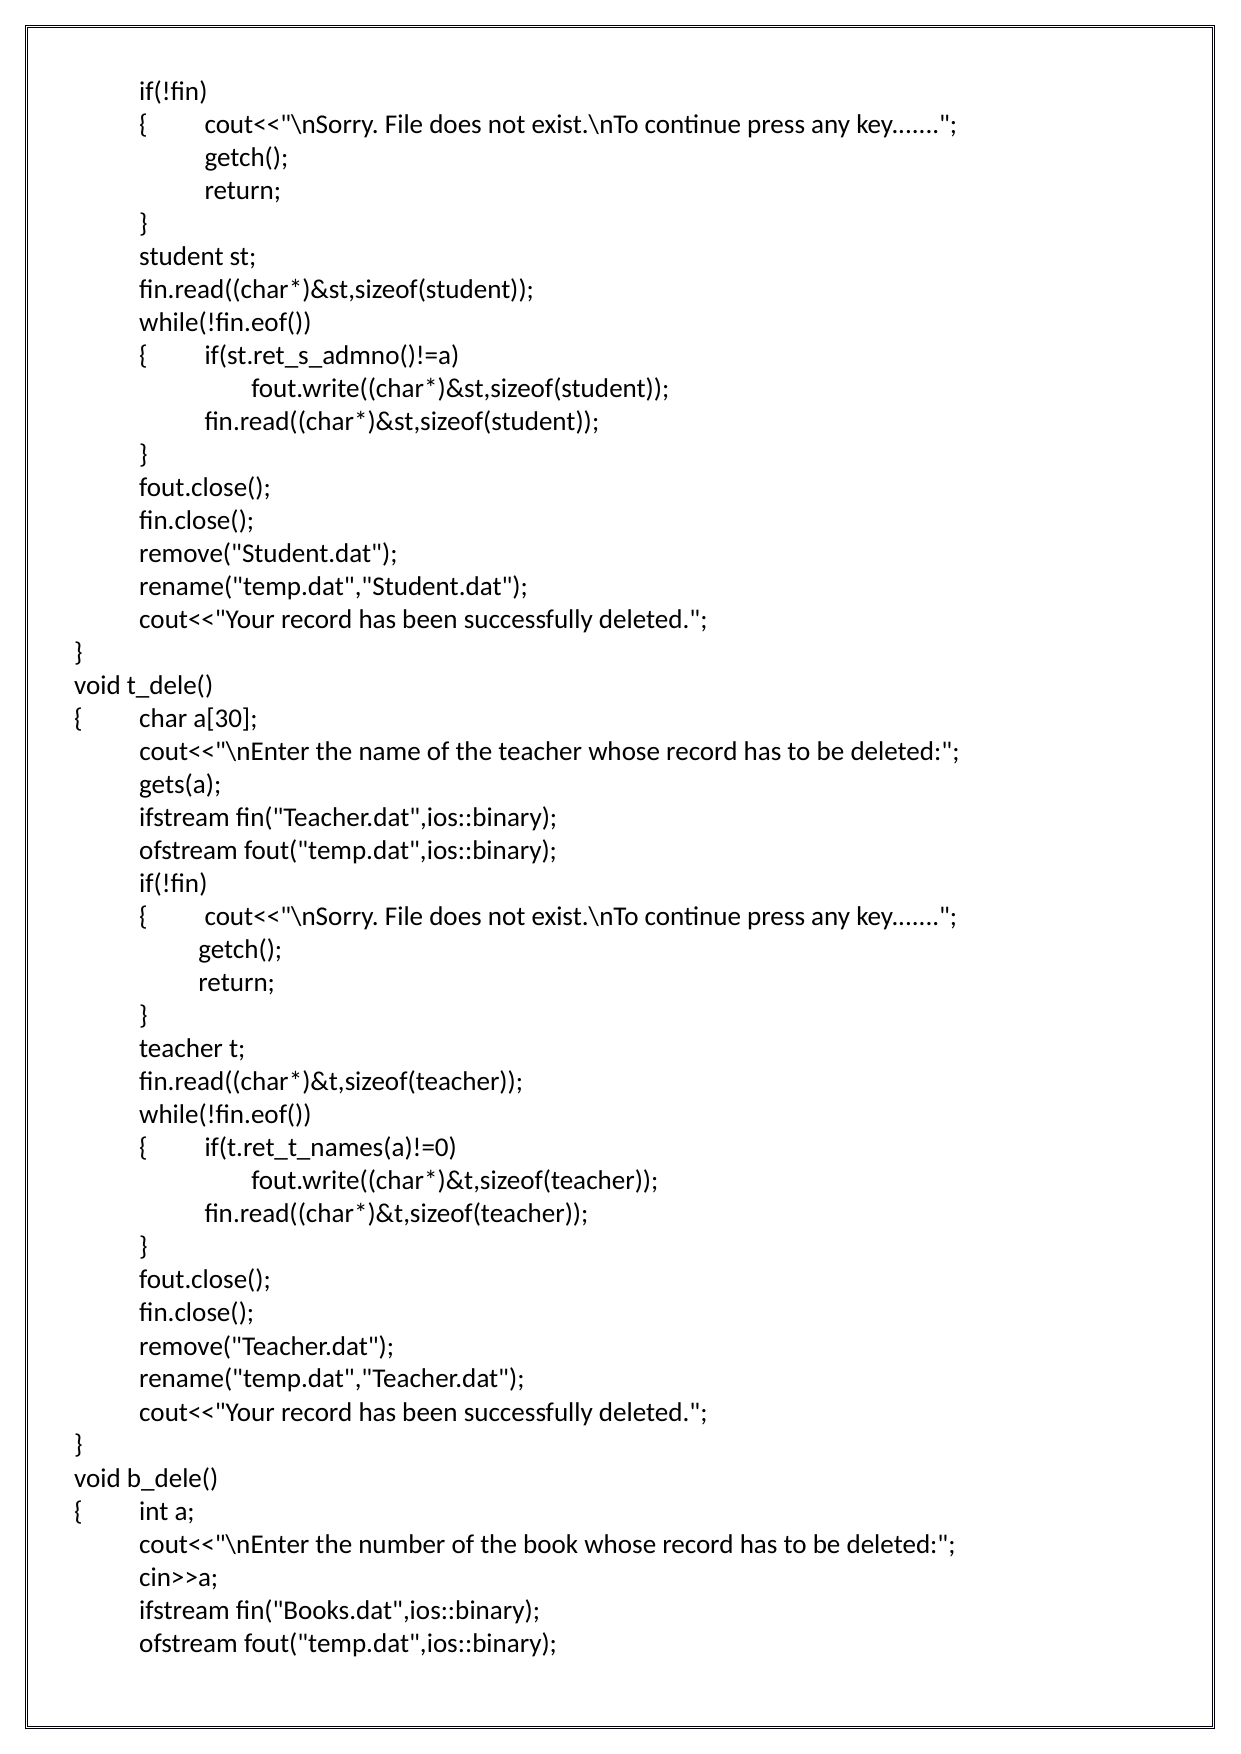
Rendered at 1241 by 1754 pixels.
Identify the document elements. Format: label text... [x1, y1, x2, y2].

text void t_dele() [74, 668, 1181, 701]
text fin.read((char*)&t,sizeof(teacher)); [74, 1064, 1181, 1097]
text } [74, 998, 1181, 1031]
text fin.read((char*)&t,sizeof(teacher)); [74, 1197, 1181, 1229]
text getch(); [74, 140, 1181, 173]
text fin.read((char*)&st,sizeof(student)); [74, 272, 1181, 305]
text } [74, 1428, 1181, 1461]
text remove("Student.dat"); [74, 536, 1181, 569]
text } [74, 635, 1181, 668]
text fout.close(); [74, 470, 1181, 503]
text return; [74, 965, 1181, 998]
text while(!fin.eof()) [74, 305, 1181, 338]
text { if(t.ret_t_names(a)!=0) [74, 1131, 1181, 1163]
text { if(st.ret_s_admno()!=a) [74, 338, 1181, 371]
text fout.write((char*)&t,sizeof(teacher)); [74, 1163, 1181, 1197]
text ifstream fin("Books.dat",ios::binary); [74, 1593, 1181, 1626]
text ofstream fout("temp.dat",ios::binary); [74, 833, 1181, 866]
text } [74, 437, 1181, 470]
text fout.write((char*)&st,sizeof(student)); [74, 371, 1181, 404]
text student st; [74, 239, 1181, 272]
text ifstream fin("Teacher.dat",ios::binary); [74, 800, 1181, 833]
text if(!fin) [74, 74, 1181, 107]
text cout<<"Your record has been successfully deleted."; [74, 1395, 1181, 1428]
text cout<<"\nEnter the name of the teacher whose record has to be deleted:"; [74, 734, 1181, 767]
text { char a[30]; [74, 701, 1181, 734]
text } [74, 206, 1181, 239]
text while(!fin.eof()) [74, 1097, 1181, 1131]
text ofstream fout("temp.dat",ios::binary); [74, 1626, 1181, 1659]
text cin>>a; [74, 1560, 1181, 1593]
text remove("Teacher.dat"); [74, 1329, 1181, 1362]
text return; [74, 173, 1181, 206]
text { cout<<"\nSorry. File does not exist.\nTo continue press any key......."; [74, 899, 1181, 932]
text rename("temp.dat","Teacher.dat"); [74, 1362, 1181, 1395]
text if(!fin) [74, 866, 1181, 899]
text cout<<"Your record has been successfully deleted."; [74, 602, 1181, 635]
text { int a; [74, 1494, 1181, 1527]
text fin.close(); [74, 1296, 1181, 1329]
text fout.close(); [74, 1263, 1181, 1296]
text fin.close(); [74, 503, 1181, 536]
text } [74, 1229, 1181, 1263]
text { cout<<"\nSorry. File does not exist.\nTo continue press any key......."; [74, 107, 1181, 140]
text teacher t; [74, 1031, 1181, 1064]
text gets(a); [74, 767, 1181, 800]
text void b_dele() [74, 1461, 1181, 1494]
text rename("temp.dat","Student.dat"); [74, 569, 1181, 602]
text getch(); [74, 932, 1181, 965]
text fin.read((char*)&st,sizeof(student)); [74, 404, 1181, 437]
text cout<<"\nEnter the number of the book whose record has to be deleted:"; [74, 1527, 1181, 1560]
